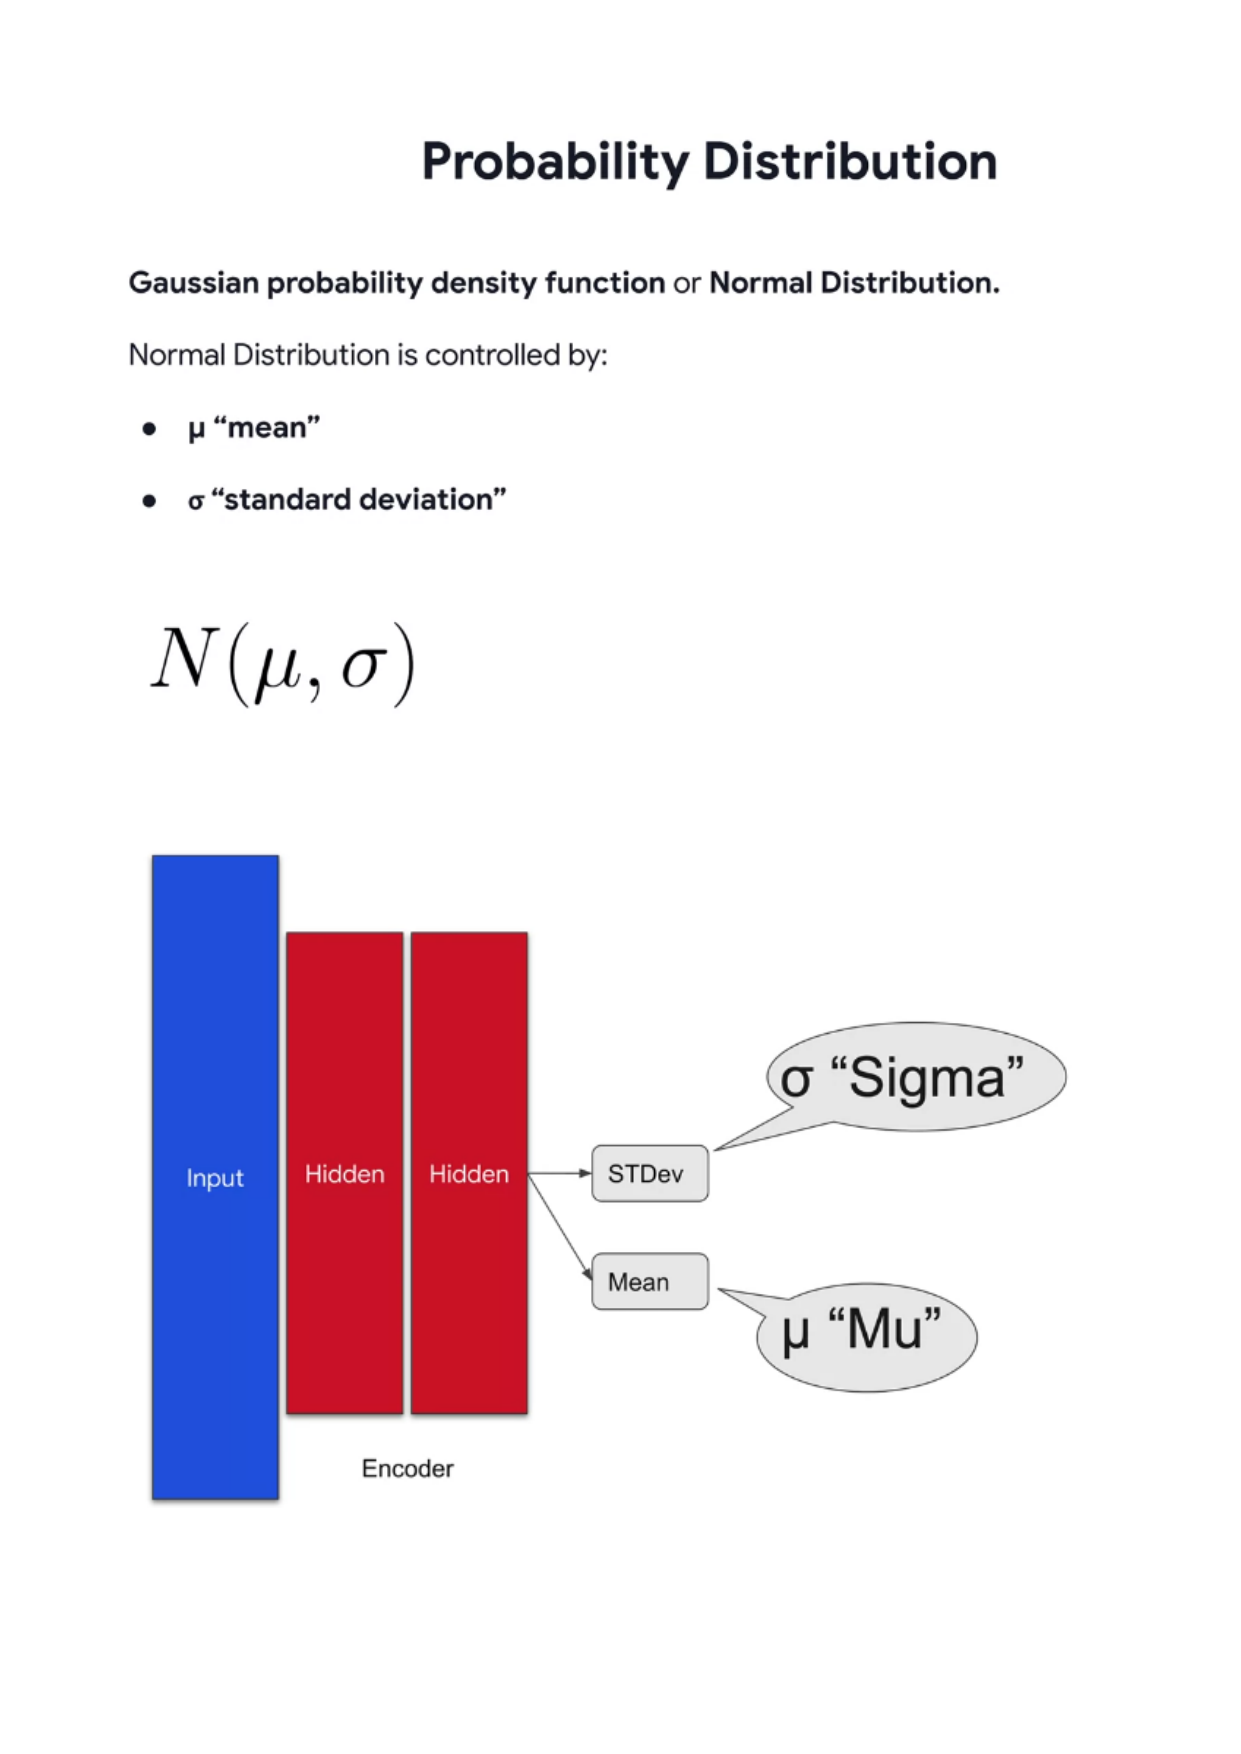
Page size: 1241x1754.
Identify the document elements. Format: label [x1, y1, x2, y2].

picture [118, 818, 1123, 1508]
picture [118, 118, 1123, 719]
